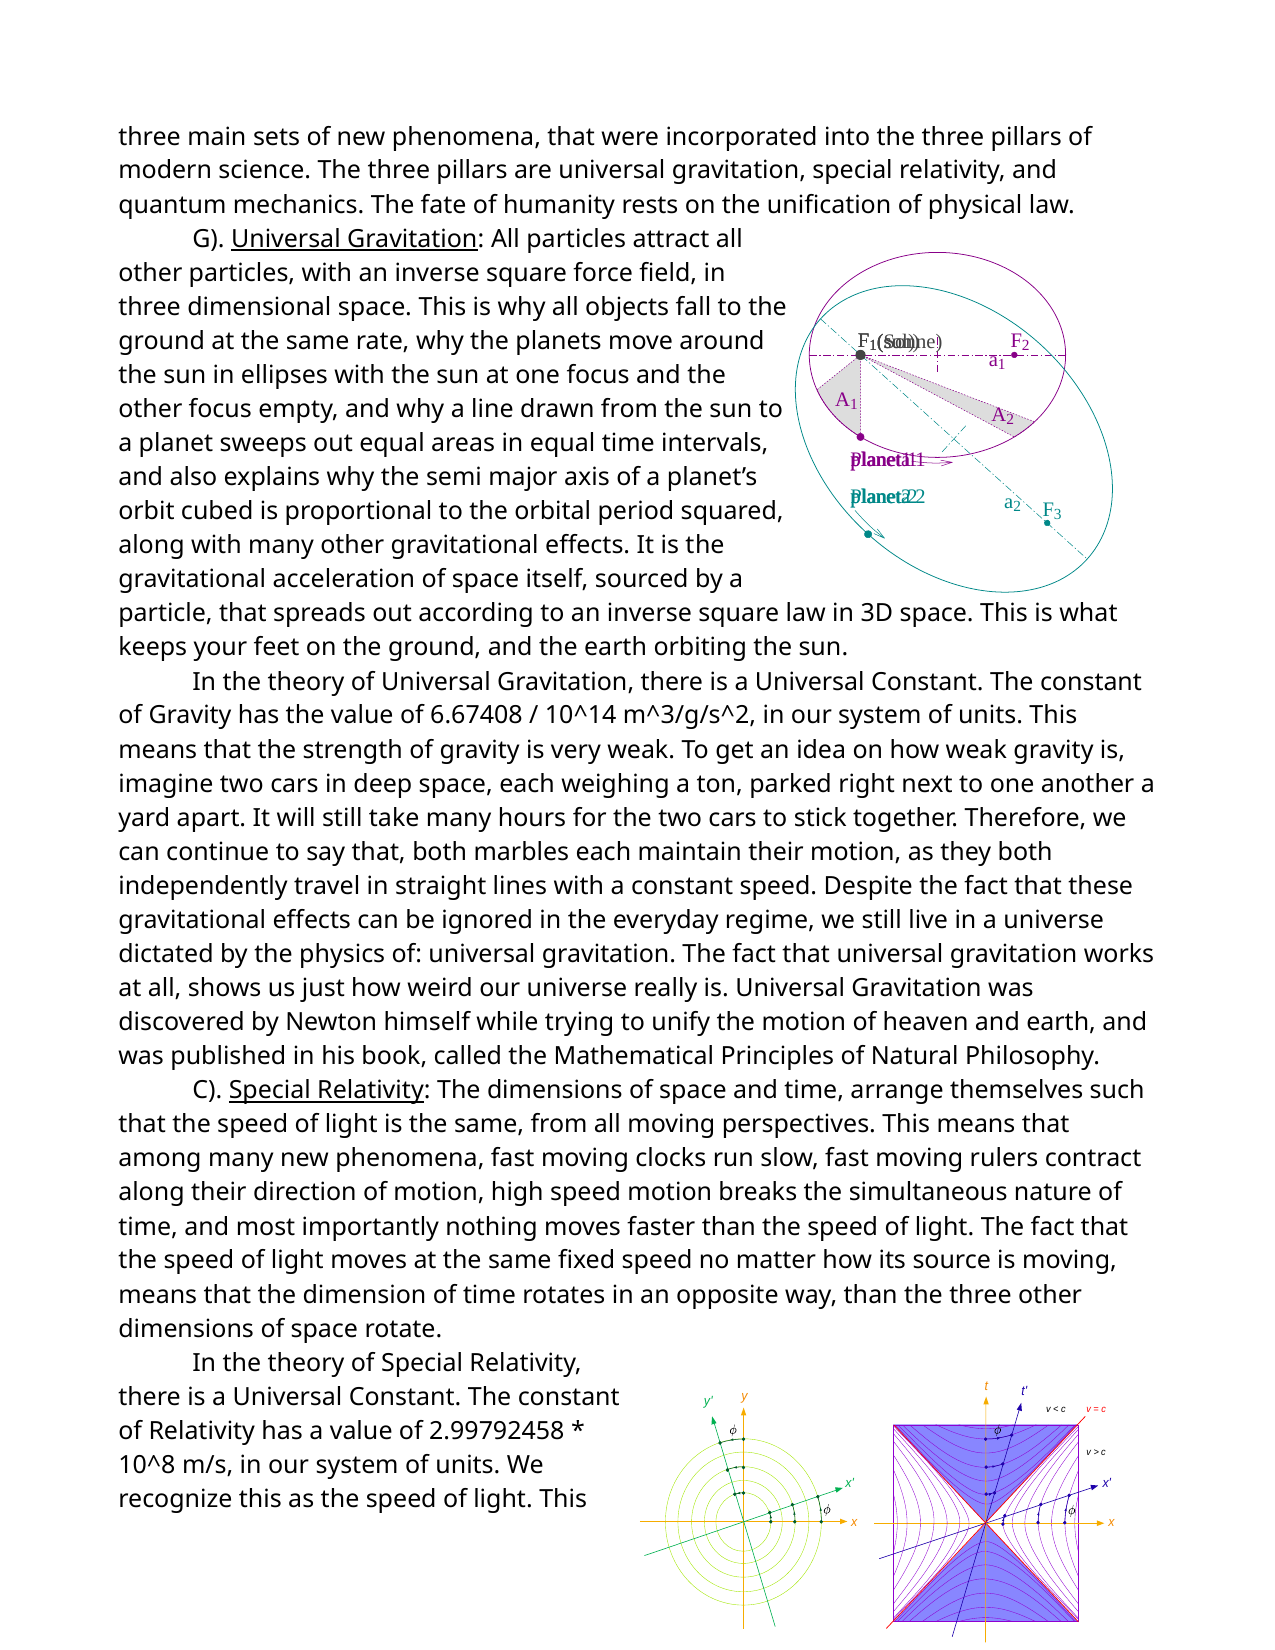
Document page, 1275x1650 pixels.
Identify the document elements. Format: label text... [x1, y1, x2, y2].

text C). Special Relativity: The dimensions of space and time, arrange themselves such that the speed of light is the same, from all moving perspectives. This means that among many new phenomena, fast moving clocks run slow, fast moving rulers contract along their direction of motion, high speed motion breaks the simultaneous nature of time, and most importantly nothing moves faster than the speed of light. The fact that the speed of light moves at the same fixed speed no matter how its source is moving, means that the dimension of time rotates in an opposite way, than the three other dimensions of space rotate. [118, 1072, 1157, 1344]
text three main sets of new phenomena, that were incorporated into the three pillars of modern science. The three pillars are universal gravitation, special relativity, and quantum mechanics. The fate of humanity rests on the unification of physical law. [118, 118, 1157, 220]
text In the theory of Special Relativity, there is a Universal Constant. The constant of Relativity has a value of 2.99792458 * 10^8 m/s, in our system of units. We recognize this as the speed of light. This means that the speed of light is very fast. To get an idea on how fast this is, imagine a foot long segment of fiber optic cable. The latency of your internet connection would be a nanosecond. A nanosecond is a billionth of a second. Therefore, we can continue to say that, time runs at the same universal rate for both marbles. Despite the fact that these relativistic effects can be ignored in the everyday regime, we still live in a universe dictated by the physics of: special relativity. The fact that special relativity works at all, shows us just how weird our universe really is. Special Relativity was put together by Albert Einstein in 1905, in order to describe the strange behavior of the speed of light, along with four other papers that shake physics down to its foundations. [118, 1344, 1157, 1515]
text In the theory of Universal Gravitation, there is a Universal Constant. The constant of Gravity has the value of 6.67408 / 10^14 m^3/g/s^2, in our system of units. This means that the strength of gravity is very weak. To get an idea on how weak gravity is, imagine two cars in deep space, each weighing a ton, parked right next to one another a yard apart. It will still take many hours for the two cars to stick together. Therefore, we can continue to say that, both marbles each maintain their motion, as they both independently travel in straight lines with a constant speed. Despite the fact that these gravitational effects can be ignored in the everyday regime, we still live in a universe dictated by the physics of: universal gravitation. The fact that universal gravitation works at all, shows us just how weird our universe really is. Universal Gravitation was discovered by Newton himself while trying to unify the motion of heaven and earth, and was published in his book, called the Mathematical Principles of Natural Philosophy. [118, 663, 1157, 1072]
text G). Universal Gravitation: All particles attract all other particles, with an inverse square force field, in three dimensional space. This is why all objects fall to the ground at the same rate, why the planets move around the sun in ellipses with the sun at one focus and the other focus empty, and why a line drawn from the sun to a planet sweeps out equal areas in equal time intervals, and also explains why the semi major axis of a planet’s orbit cubed is proportional to the orbital period squared, along with many other gravitational effects. It is the gravitational acceleration of space itself, sourced by a particle, that spreads out according to an inverse square law in 3D space. This is what keeps your feet on the ground, and the earth orbiting the sun. [118, 220, 1157, 663]
